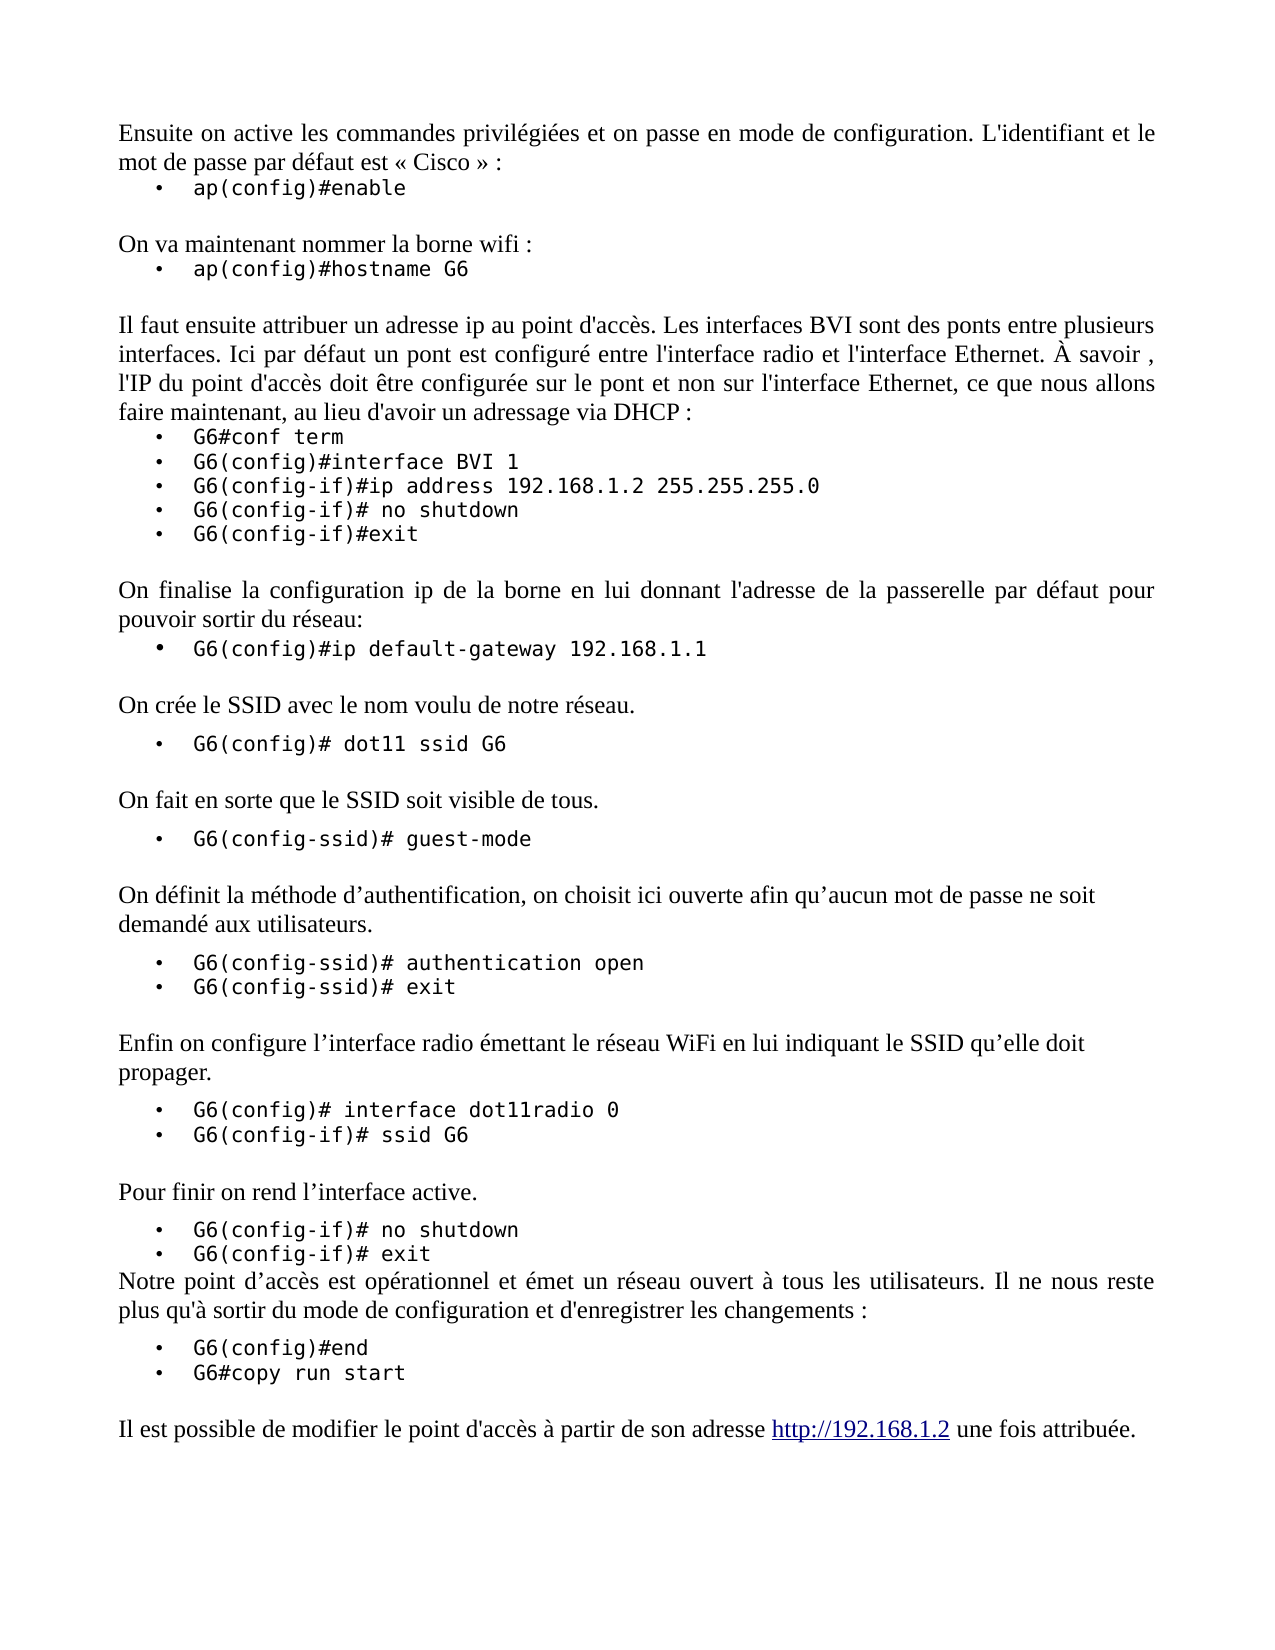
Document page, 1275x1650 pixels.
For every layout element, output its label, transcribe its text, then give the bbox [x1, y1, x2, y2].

text Enfin on configure l’interface radio émettant le réseau WiFi en lui indiquant le SSID qu’elle doit propager. [118, 1028, 1157, 1086]
text Notre point d’accès est opérationnel et émet un réseau ouvert à tous les utilisateurs. Il ne nous reste plus qu'à sortir du mode de configuration et d'enregistrer les changements : [118, 1266, 1157, 1324]
list G6(config-ssid)# guest-mode [156, 827, 1157, 851]
text On fait en sorte que le SSID soit visible de tous. [118, 786, 1157, 814]
text Il est possible de modifier le point d'accès à partir de son adresse http://192.168.1.2 une fois attribuée. [118, 1414, 1157, 1442]
list G6#conf term [156, 425, 1157, 450]
list G6(config-ssid)# authentication open [156, 951, 1157, 975]
text On crée le SSID avec le nom voulu de notre réseau. [118, 691, 1157, 719]
list G6(config-if)# no shutdown [156, 498, 1157, 522]
text On finalise la configuration ip de la borne en lui donnant l'adresse de la passerelle par défaut pour pouvoir sortir du réseau: [118, 576, 1157, 633]
list G6(config-if)#ip address 192.168.1.2 255.255.255.0 [156, 474, 1157, 498]
list ap(config)#enable [156, 176, 1157, 200]
list G6(config)# dot11 ssid G6 [156, 732, 1157, 756]
list G6(config)#ip default-gateway 192.168.1.1 [156, 633, 1157, 662]
list G6(config)#interface BVI 1 [156, 450, 1157, 474]
list G6(config-if)# no shutdown [156, 1218, 1157, 1242]
list G6(config-ssid)# exit [156, 975, 1157, 999]
text Ensuite on active les commandes privilégiées et on passe en mode de configuration. L'identifiant et le mot de passe par défaut est « Cisco » : [118, 118, 1157, 176]
list G6(config)#end [156, 1336, 1157, 1361]
list ap(config)#hostname G6 [156, 257, 1157, 282]
text Pour finir on rend l’interface active. [118, 1177, 1157, 1205]
list G6(config-if)# ssid G6 [156, 1123, 1157, 1147]
text Il faut ensuite attribuer un adresse ip au point d'accès. Les interfaces BVI sont des ponts entre plusieurs interfaces. Ici par défaut un pont est configuré entre l'interface radio et l'interface Ethernet. À savoir , l'IP du point d'accès doit être configurée sur le pont et non sur l'interface Ethernet, ce que nous allons faire maintenant, au lieu d'avoir un adressage via DHCP : [118, 310, 1157, 425]
list G6#copy run start [156, 1361, 1157, 1385]
list G6(config)# interface dot11radio 0 [156, 1098, 1157, 1123]
list G6(config-if)#exit [156, 522, 1157, 547]
list G6(config-if)# exit [156, 1242, 1157, 1266]
text On va maintenant nommer la borne wifi : [118, 229, 1157, 257]
text On définit la méthode d’authentification, on choisit ici ouverte afin qu’aucun mot de passe ne soit demandé aux utilisateurs. [118, 881, 1157, 938]
